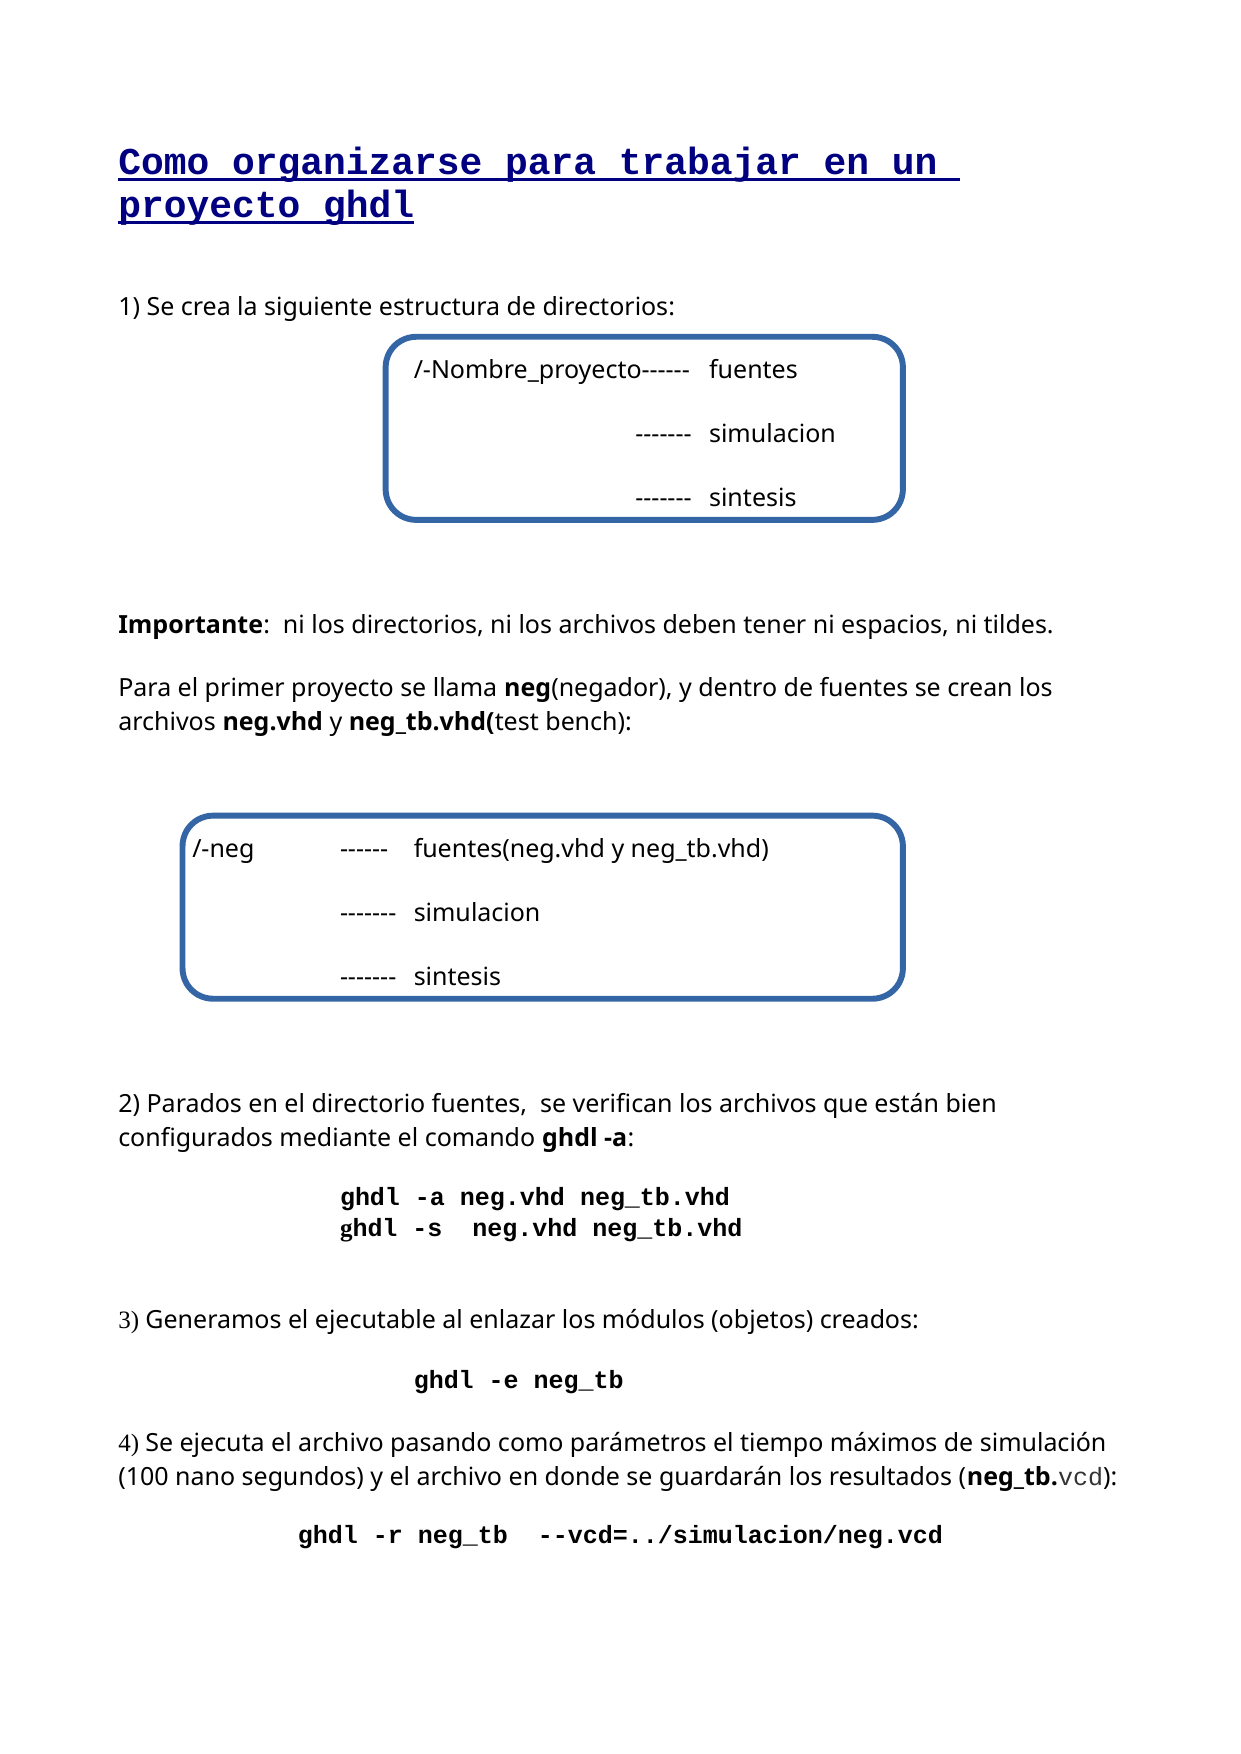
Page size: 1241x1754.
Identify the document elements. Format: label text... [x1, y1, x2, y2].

text [118, 958, 188, 992]
text ------- sintesis [389, 479, 899, 513]
text [897, 958, 1122, 992]
text 2) Parados en el directorio fuentes, se verifican los archivos que están bien configurados mediante el comando ghdl -a: ghdl -a neg.vhd neg_tb.vhd ghdl -s neg.vhd neg_tb.vhd [118, 1085, 1122, 1244]
text Para el primer proyecto se llama neg(negador), y dentro de fuentes se crean los archivos neg.vhd y neg_tb.vhd(test bench): [118, 670, 1122, 738]
text [118, 416, 382, 450]
text [906, 416, 1122, 450]
text ------- simulacion [389, 416, 899, 450]
text [903, 831, 1122, 865]
text 3) Generamos el ejecutable al enlazar los módulos (objetos) creados: ghdl -e neg_tb 4) Se ejecuta el archivo pasando como parámetros el tiempo máximos de simulación (100 nano segundos) y el archivo en donde se guardarán los resultados (neg_tb.vcd): [118, 1273, 1122, 1493]
text [118, 352, 385, 386]
text [906, 894, 1122, 929]
text /-neg ------ fuentes(neg.vhd y neg_tb.vhd) [186, 831, 899, 865]
text 1) Se crea la siguiente estructura de directorios: [118, 289, 1122, 323]
subtitle Como organizarse para trabajar en un proyecto ghdl [118, 143, 1122, 229]
text [118, 479, 391, 513]
text ------- sintesis [186, 958, 899, 992]
text ghdl -r neg_tb --vcd=../simulacion/neg.vcd [118, 1522, 1122, 1551]
text [903, 352, 1122, 386]
text /-Nombre_proyecto------ fuentes [389, 352, 899, 386]
text [118, 831, 182, 865]
text [898, 479, 1122, 513]
text [118, 894, 179, 929]
text ------- simulacion [186, 894, 899, 929]
text Importante: ni los directorios, ni los archivos deben tener ni espacios, ni tildes. [118, 606, 1122, 640]
